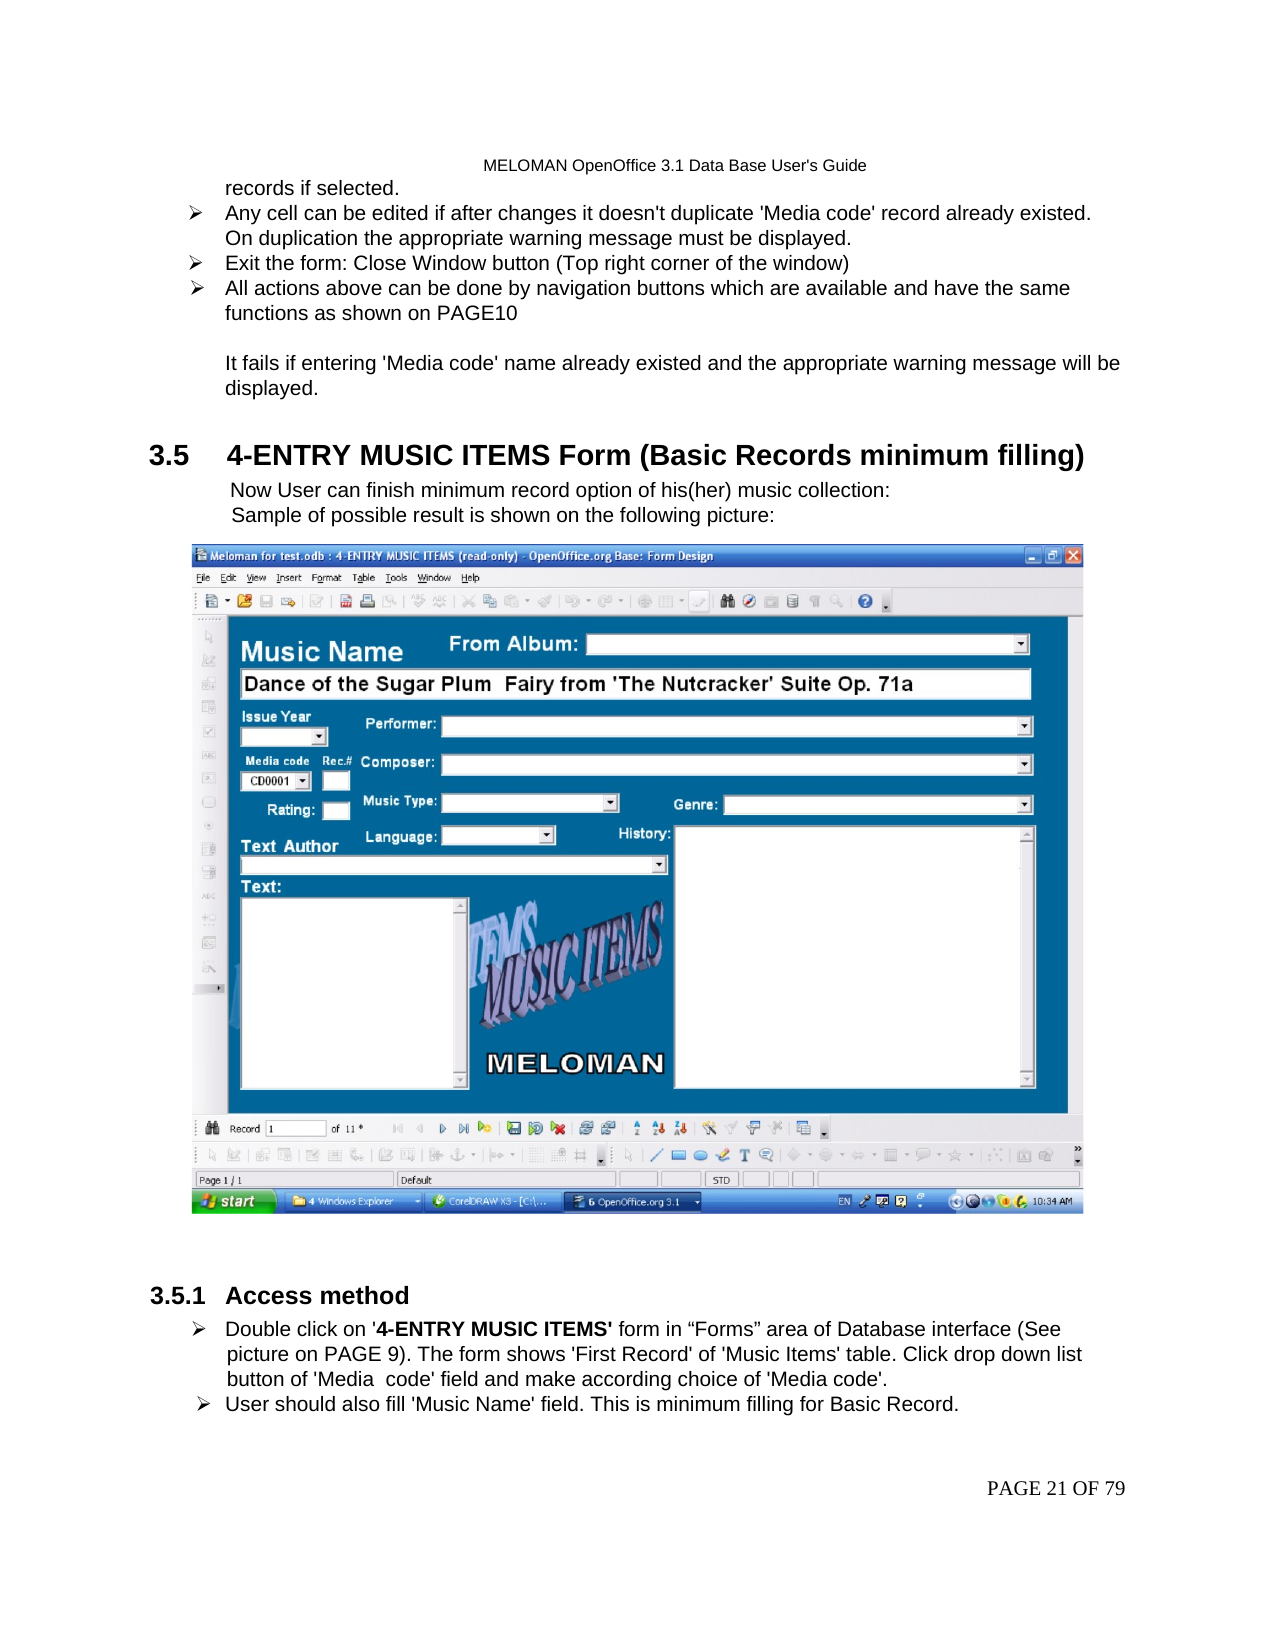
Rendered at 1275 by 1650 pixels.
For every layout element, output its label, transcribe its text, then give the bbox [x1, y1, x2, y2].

list records if selected. [187, 175, 1125, 200]
subtitle Access method [150, 1281, 1125, 1310]
list Any cell can be edited if after changes it doesn't duplicate 'Media code' record already existed. On duplication the appropriate warning message must be displayed. [187, 200, 1125, 250]
text Now User can finish minimum record option of his(her) music collection: [230, 477, 1125, 502]
list All actions above can be done by navigation buttons which are available and have the same functions as shown on PAGE10 [189, 275, 1125, 325]
list Double click on '4-ENTRY MUSIC ITEMS' form in “Forms” area of Database interface (See picture on PAGE 9). The form shows 'First Record' of 'Music Items' table. Click drop down list button of 'Media code' field and make according choice of 'Media code'. [191, 1316, 1125, 1391]
list Exit the form: Close Window button (Top right corner of the window) [187, 250, 1125, 275]
text Sample of possible result is shown on the following picture: [227, 502, 1125, 527]
text It fails if entering 'Media code' name already existed and the appropriate warning message will be displayed. [225, 350, 1125, 400]
list User should also fill 'Music Name' field. This is minimum filling for Basic Record. [195, 1391, 1125, 1416]
picture [191, 544, 1084, 1214]
subtitle 4-ENTRY MUSIC ITEMS Form (Basic Records minimum filling) [148, 437, 1125, 471]
